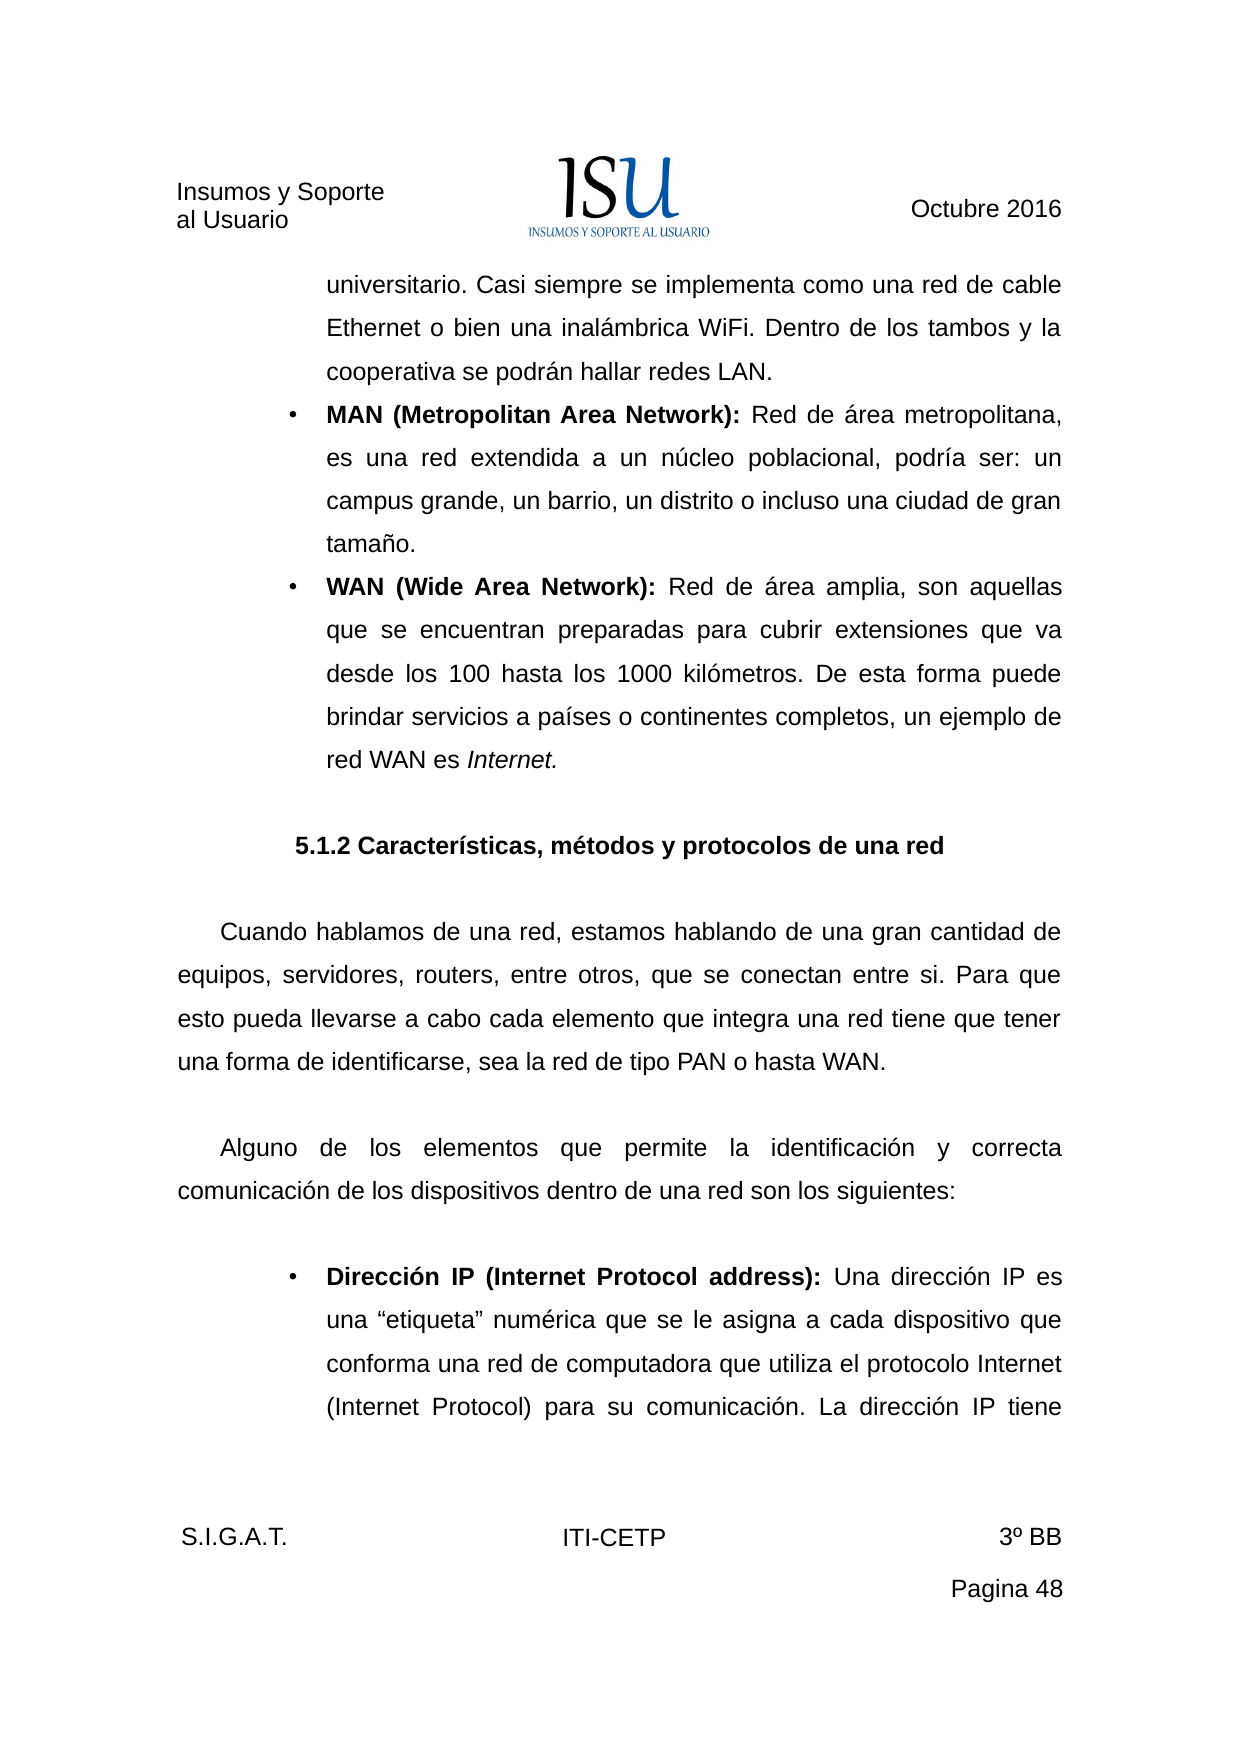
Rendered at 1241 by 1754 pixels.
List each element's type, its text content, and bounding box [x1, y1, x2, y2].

text Cuando hablamos de una red, estamos hablando de una gran cantidad de equipos, servidores, routers, entre otros, que se conectan entre si. Para que esto pueda llevarse a cabo cada elemento que integra una red tiene que tener una forma de identificarse, sea la red de tipo PAN o hasta WAN. [177, 917, 1063, 1075]
text Alguno de los elementos que permite la identificación y correcta comunicación de los dispositivos dentro de una red son los siguientes: [177, 1133, 1063, 1205]
list Dirección IP (Internet Protocol address): Una dirección IP es una “etiqueta” numérica que se le asigna a cada dispositivo que conforma una red de computadora que utiliza el protocolo Internet (Internet Protocol) para su comunicación. La dirección IP tiene [288, 1262, 1063, 1421]
text 5.1.2 Características, métodos y protocolos de una red [177, 831, 1063, 860]
list WAN (Wide Area Network): Red de área amplia, son aquellas que se encuentran preparadas para cubrir extensiones que va desde los 100 hasta los 1000 kilómetros. De esta forma puede brindar servicios a países o continentes completos, un ejemplo de red WAN es Internet. [288, 572, 1063, 773]
list universitario. Casi siempre se implementa como una red de cable Ethernet o bien una inalámbrica WiFi. Dentro de los tambos y la cooperativa se podrán hallar redes LAN. [288, 270, 1063, 385]
list MAN (Metropolitan Area Network): Red de área metropolitana, es una red extendida a un núcleo poblacional, podría ser: un campus grande, un barrio, un distrito o incluso una ciudad de gran tamaño. [288, 399, 1063, 558]
picture [517, 138, 723, 252]
